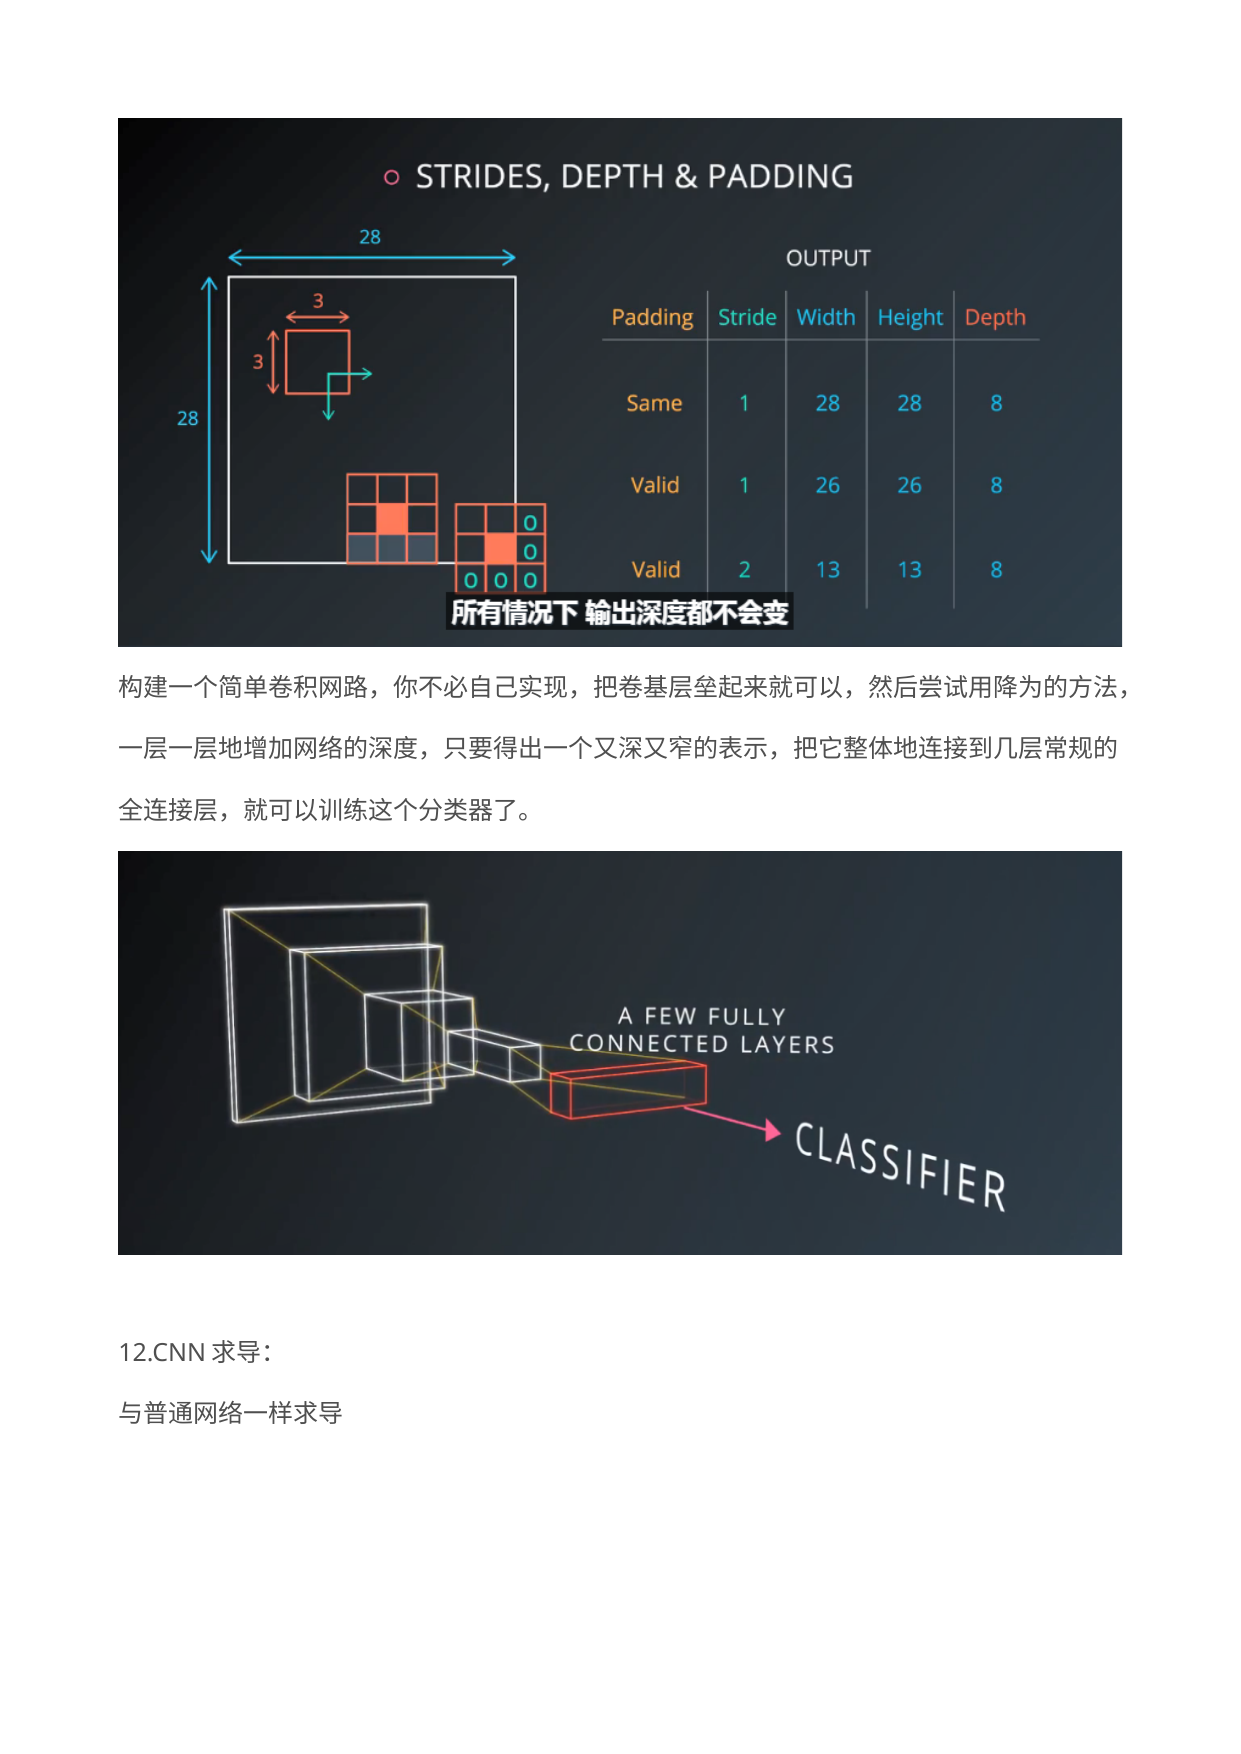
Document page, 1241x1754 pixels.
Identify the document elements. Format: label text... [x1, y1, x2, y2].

text 与普通网络一样求导 [118, 1394, 1122, 1430]
text 构建一个简单卷积网路，你不必自己实现，把卷基层垒起来就可以，然后尝试用降为的方法，一层一层地增加网络的深度，只要得出一个又深又窄的表示，把它整体地连接到几层常规的全连接层，就可以训练这个分类器了。 [118, 667, 1122, 826]
text 12.CNN求导： [118, 1332, 1122, 1368]
